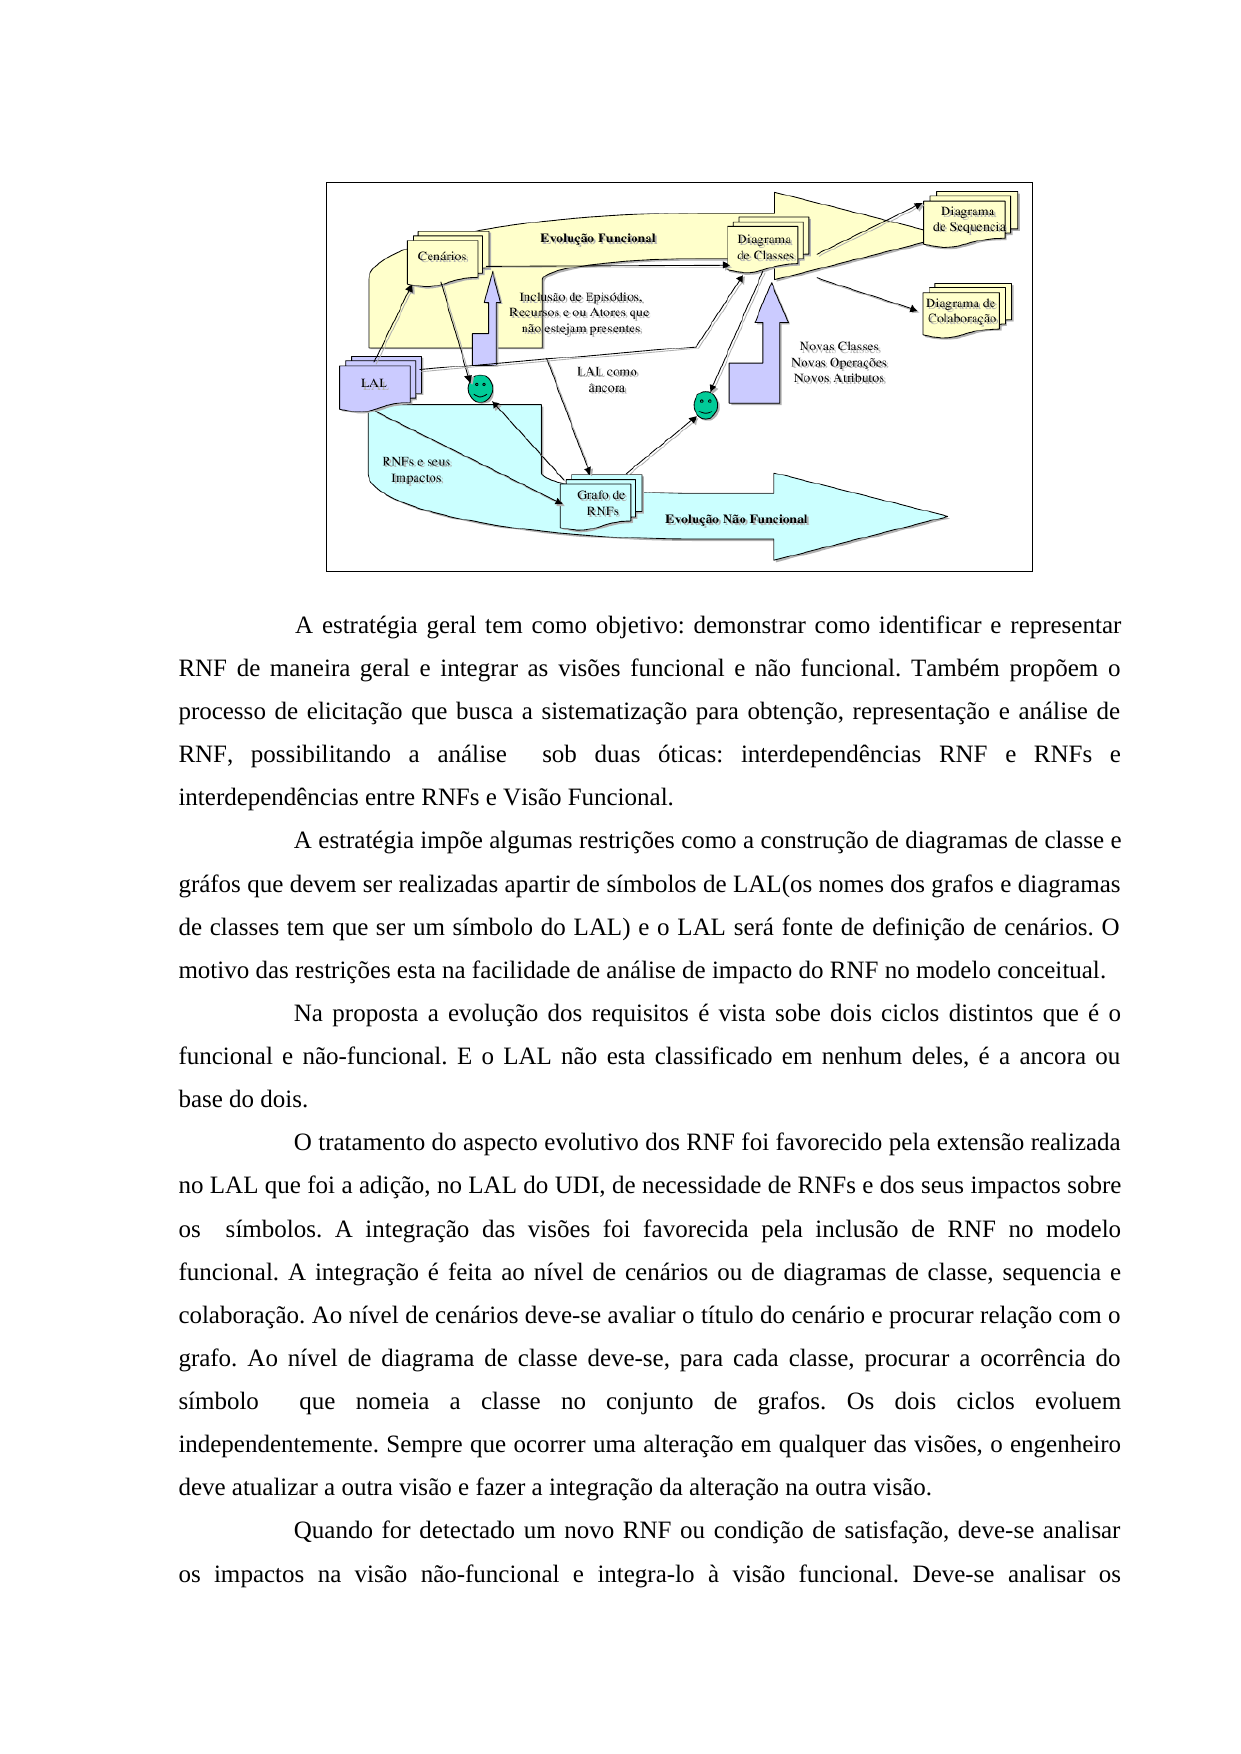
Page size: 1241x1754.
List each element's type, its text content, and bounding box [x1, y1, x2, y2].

text A estratégia impõe algumas restrições como a construção de diagramas de classe e gráfos que devem ser realizadas apartir de símbolos de LAL(os nomes dos grafos e diagramas de classes tem que ser um símbolo do LAL) e o LAL será fonte de definição de cenários. O motivo das restrições esta na facilidade de análise de impacto do RNF no modelo conceitual. [178, 826, 1122, 984]
text O tratamento do aspecto evolutivo dos RNF foi favorecido pela extensão realizada no LAL que foi a adição, no LAL do UDI, de necessidade de RNFs e dos seus impactos sobre os símbolos. A integração das visões foi favorecida pela inclusão de RNF no modelo funcional. A integração é feita ao nível de cenários ou de diagramas de classe, sequencia e colaboração. Ao nível de cenários deve-se avaliar o título do cenário e procurar relação com o grafo. Ao nível de diagrama de classe deve-se, para cada classe, procurar a ocorrência do símbolo que nomeia a classe no conjunto de grafos. Os dois ciclos evoluem independentemente. Sempre que ocorrer uma alteração em qualquer das visões, o engenheiro deve atualizar a outra visão e fazer a integração da alteração na outra visão. [178, 1127, 1122, 1501]
text A estratégia geral tem como objetivo: demonstrar como identificar e representar RNF de maneira geral e integrar as visões funcional e não funcional. Também propõem o processo de elicitação que busca a sistematização para obtenção, representação e análise de RNF, possibilitando a análise sob duas óticas: interdependências RNF e RNFs e interdependências entre RNFs e Visão Funcional. [178, 610, 1122, 811]
text Quando for detectado um novo RNF ou condição de satisfação, deve-se analisar os impactos na visão não-funcional e integra-lo à visão funcional. Deve-se analisar os [178, 1516, 1122, 1587]
text Na proposta a evolução dos requisitos é vista sobe dois ciclos distintos que é o funcional e não-funcional. E o LAL não esta classificado em nenhum deles, é a ancora ou base do dois. [178, 998, 1122, 1113]
picture [323, 178, 1038, 582]
